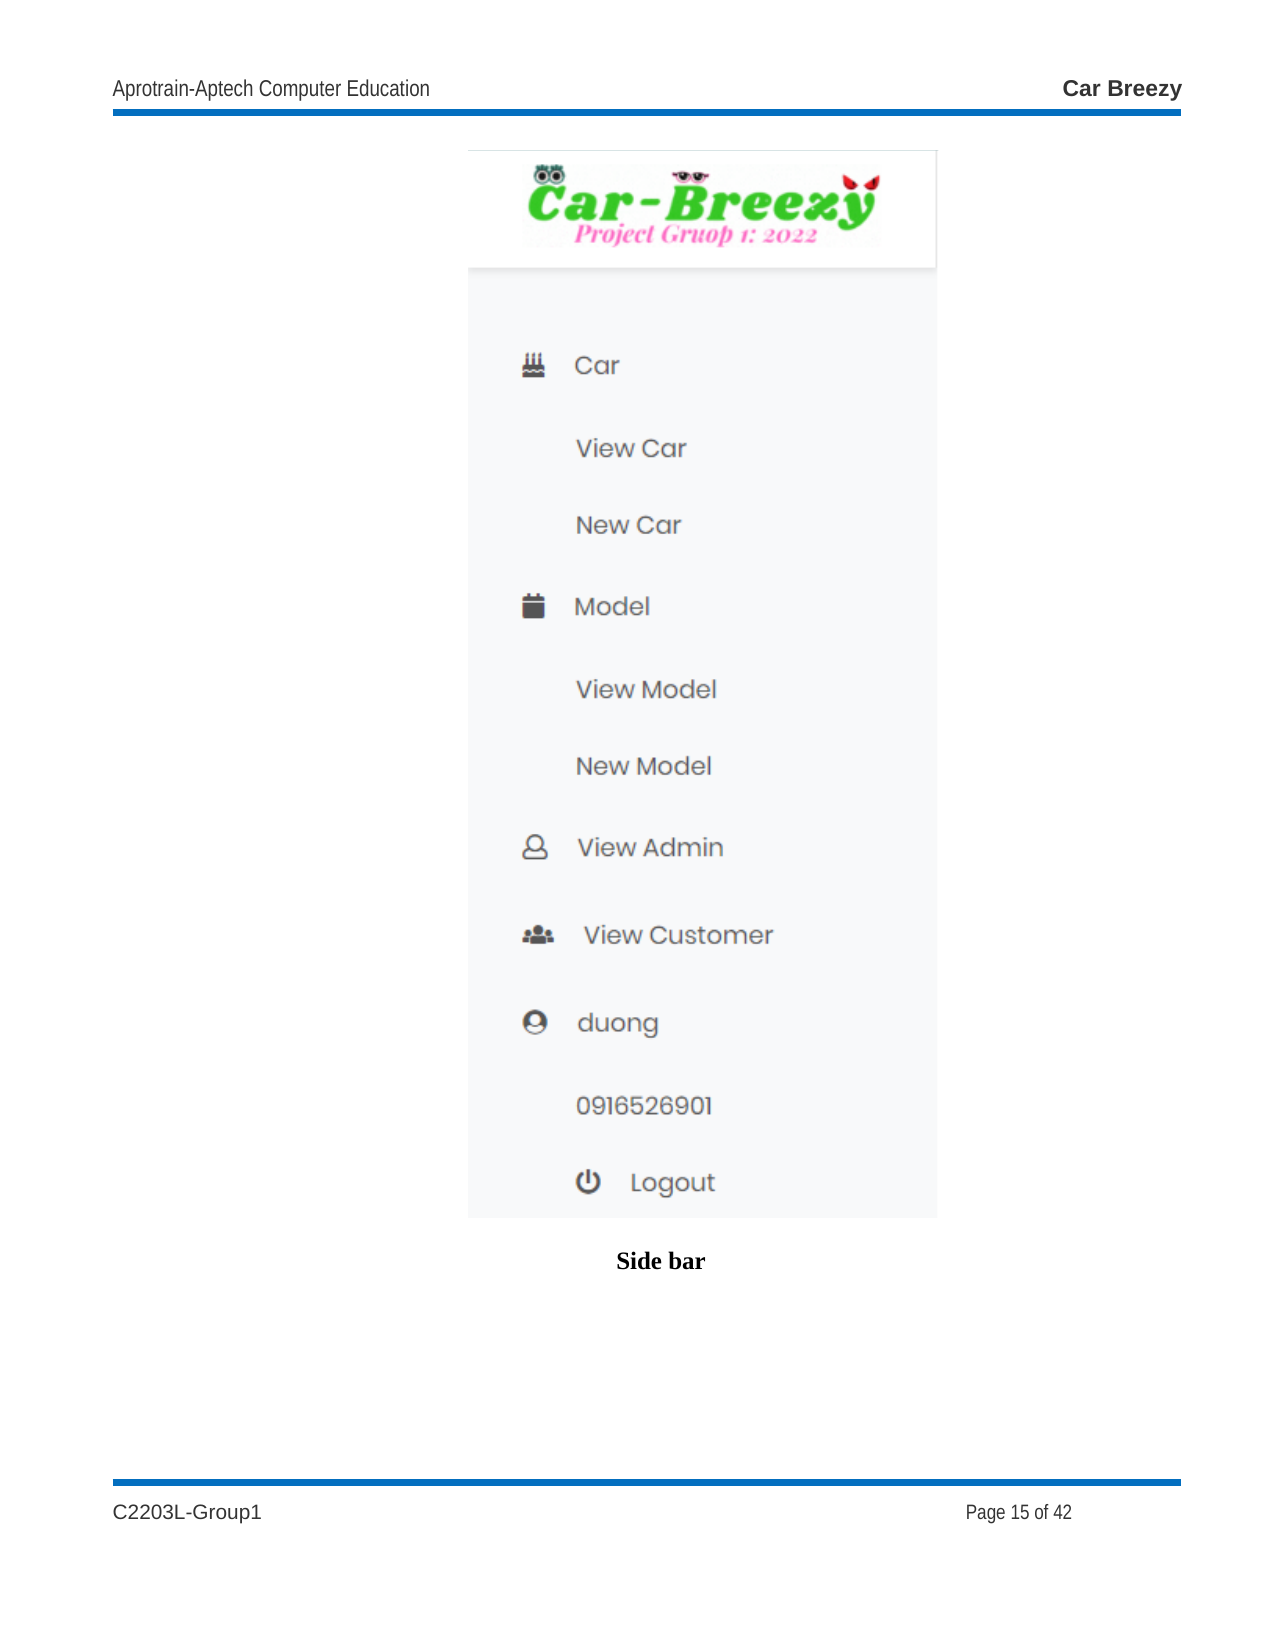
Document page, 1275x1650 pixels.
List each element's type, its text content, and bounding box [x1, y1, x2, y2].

text Side bar [600, 1246, 1106, 1275]
